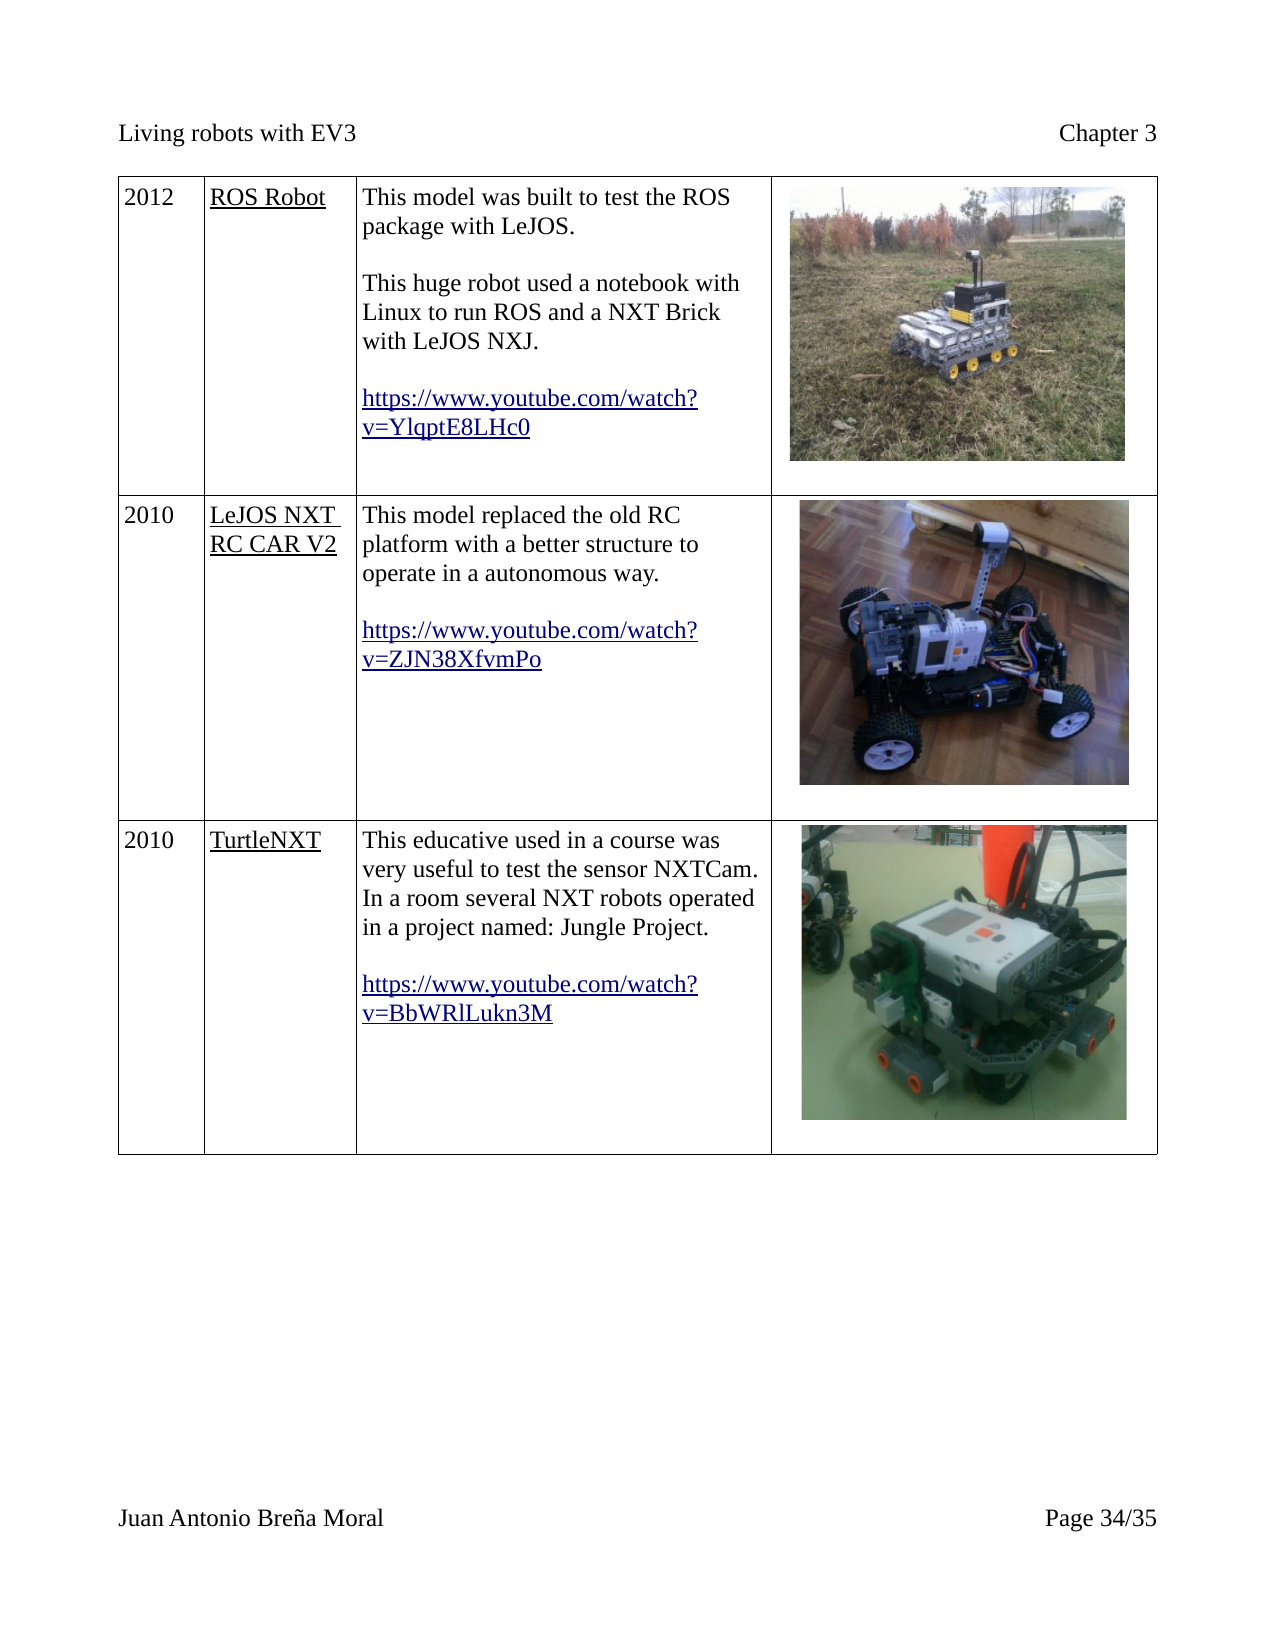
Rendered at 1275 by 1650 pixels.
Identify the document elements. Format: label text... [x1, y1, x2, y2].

table_cell This model was built to test the ROS package with LeJOS. This huge robot used a notebook with Linux to run ROS and a NXT Brick with LeJOS NXJ. https://www.youtube.com/watch?v=YlqptE8LHc0 [357, 177, 771, 495]
table_cell 2010 [119, 821, 204, 1154]
picture [789, 187, 1125, 461]
picture [801, 825, 1127, 1120]
table_cell TurtleNXT [205, 821, 356, 1154]
table_cell ROS Robot [205, 177, 356, 495]
table_cell [772, 496, 1157, 819]
table_cell 2012 [119, 177, 204, 495]
table_cell [772, 177, 1157, 495]
picture [799, 500, 1129, 785]
table_cell This educative used in a course was very useful to test the sensor NXTCam. In a room several NXT robots operated in a project named: Jungle Project. https://www.youtube.com/watch?v=BbWRlLukn3M [357, 821, 771, 1154]
table_cell 2010 [119, 496, 204, 819]
table_cell This model replaced the old RC platform with a better structure to operate in a autonomous way. https://www.youtube.com/watch?v=ZJN38XfvmPo [357, 496, 771, 819]
table_cell [772, 821, 1157, 1154]
table_cell LeJOS NXT RC CAR V2 [205, 496, 356, 819]
